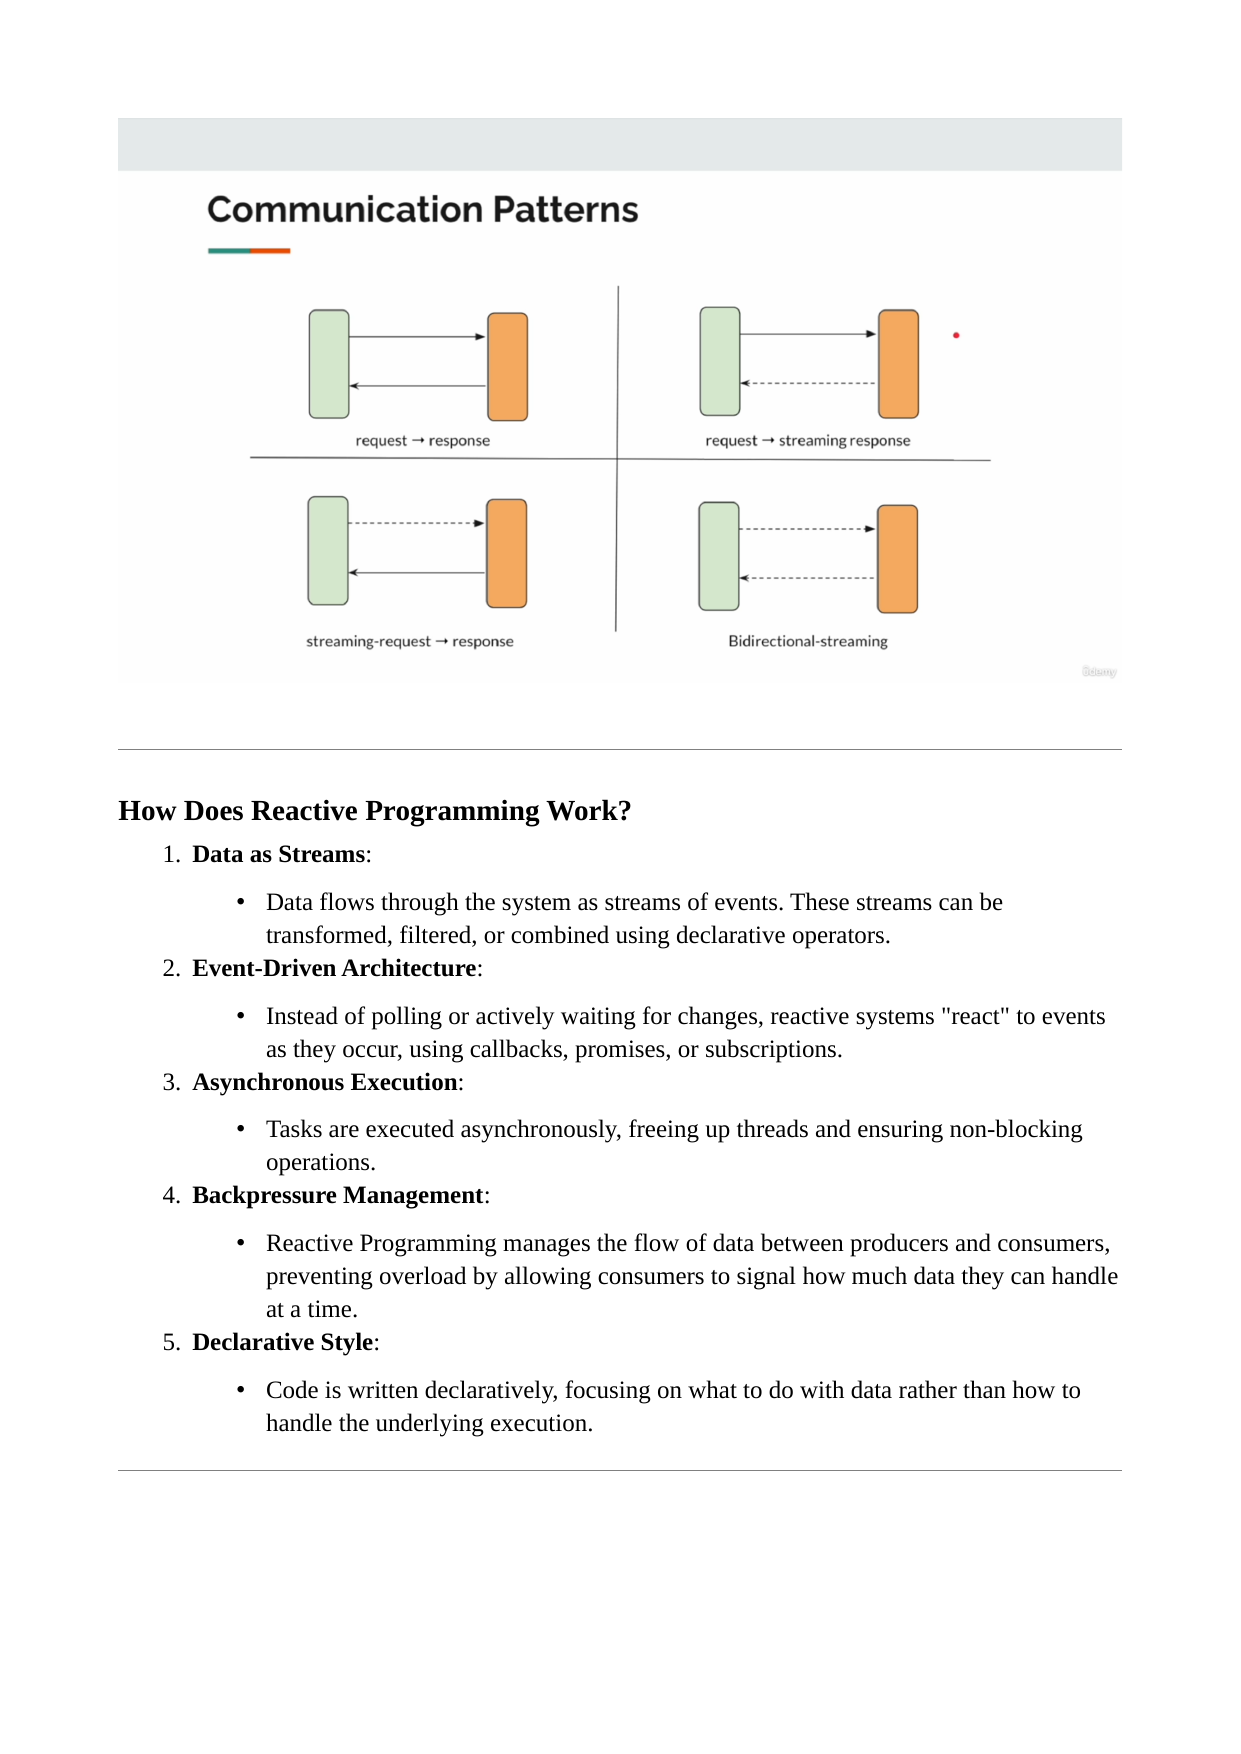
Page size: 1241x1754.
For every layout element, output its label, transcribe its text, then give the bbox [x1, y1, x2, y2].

list Data flows through the system as streams of events. These streams can be transformed, filtered, or combined using declarative operators. [236, 887, 1122, 949]
list Backpressure Management: [162, 1181, 1122, 1209]
picture [118, 118, 1123, 683]
list Reactive Programming manages the flow of data between producers and consumers, preventing overload by allowing consumers to signal how much data they can handle at a time. [236, 1228, 1122, 1323]
list Code is written declaratively, focusing on what to do with data rather than how to handle the underlying execution. [236, 1375, 1122, 1437]
list Declarative Style: [162, 1327, 1122, 1356]
subtitle How Does Reactive Programming Work? [118, 793, 1122, 827]
list Data as Streams: [162, 839, 1122, 868]
list Instead of polling or actively waiting for changes, reactive systems "react" to events as they occur, using callbacks, promises, or subscriptions. [236, 1001, 1122, 1063]
list Event-Driven Architecture: [162, 953, 1122, 982]
list Asynchronous Execution: [162, 1067, 1122, 1096]
list Tasks are executed asynchronously, freeing up threads and ensuring non-blocking operations. [236, 1114, 1122, 1176]
